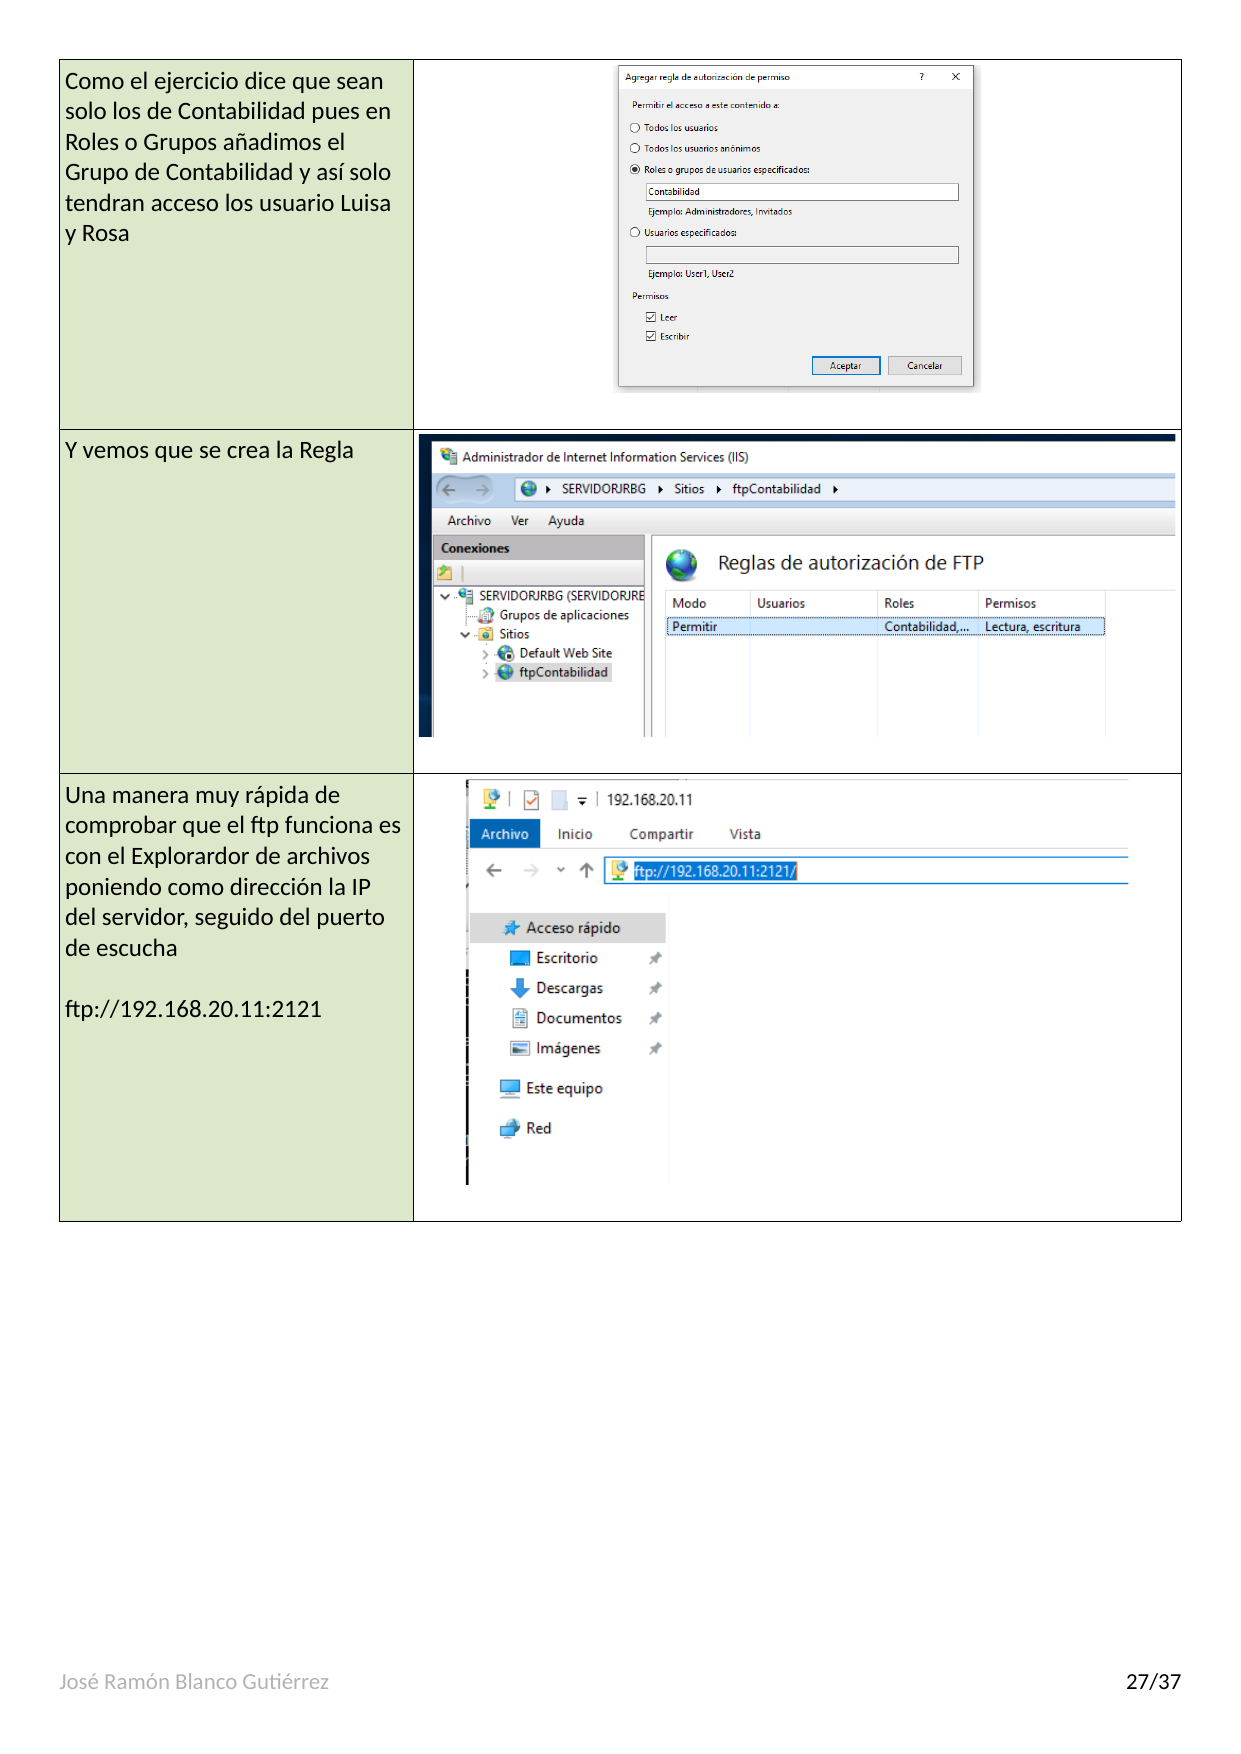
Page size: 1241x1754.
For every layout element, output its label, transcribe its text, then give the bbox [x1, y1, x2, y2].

picture [465, 779, 1129, 1185]
picture [612, 65, 982, 393]
picture [418, 434, 1176, 737]
table_cell [414, 774, 1181, 1221]
table_cell [414, 430, 1181, 773]
table_cell Y vemos que se crea la Regla [60, 430, 413, 773]
table_cell [414, 60, 1181, 429]
table_cell Una manera muy rápida de comprobar que el ftp funciona es con el Explorardor de archivos poniendo como dirección la IP del servidor, seguido del puerto de escucha ftp://192.168.20.11:2121 [60, 774, 413, 1221]
table_cell Como el ejercicio dice que sean solo los de Contabilidad pues en Roles o Grupos añadimos el Grupo de Contabilidad y así solo tendran acceso los usuario Luisa y Rosa [60, 60, 413, 429]
